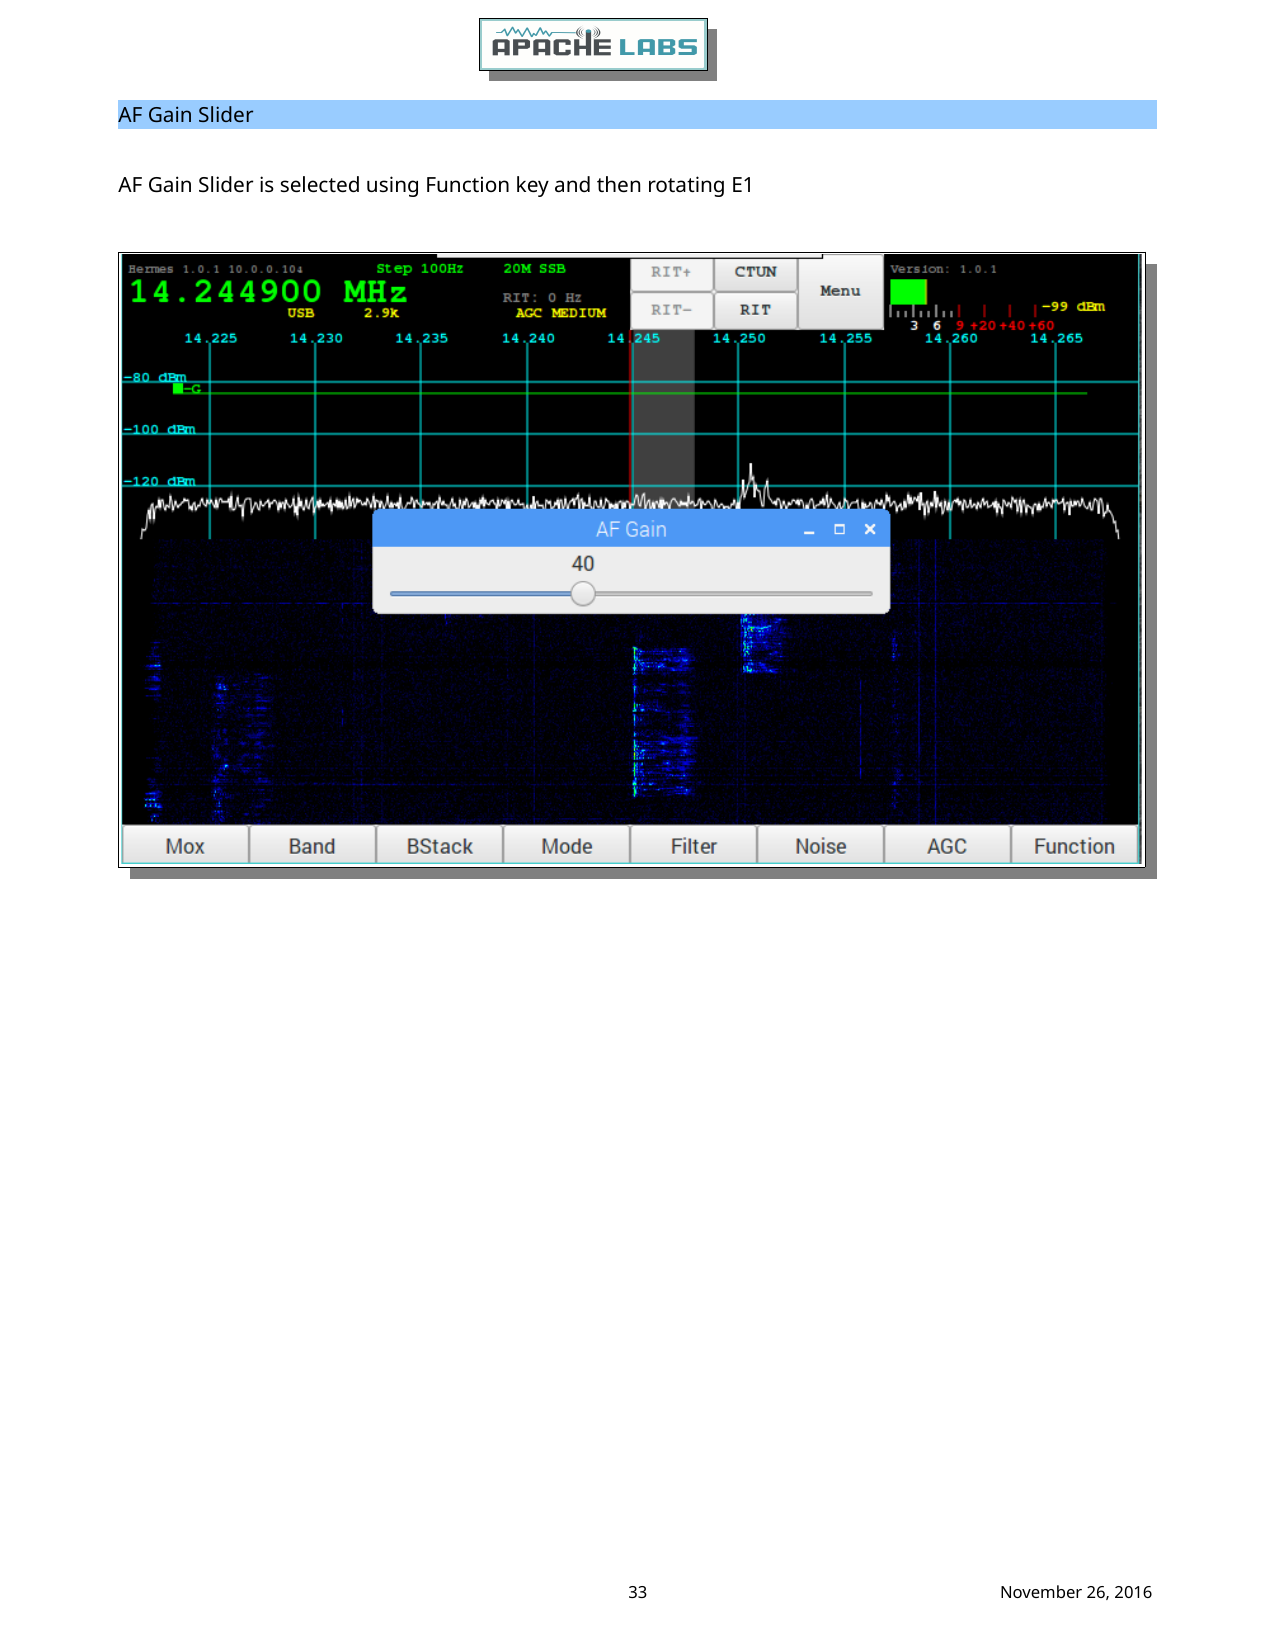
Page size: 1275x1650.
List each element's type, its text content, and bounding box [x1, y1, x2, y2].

text AF Gain Slider is selected using Function key and then rotating E1 [118, 170, 1157, 198]
picture [482, 21, 704, 68]
picture [121, 254, 1142, 864]
subtitle AF Gain Slider [118, 100, 1157, 129]
